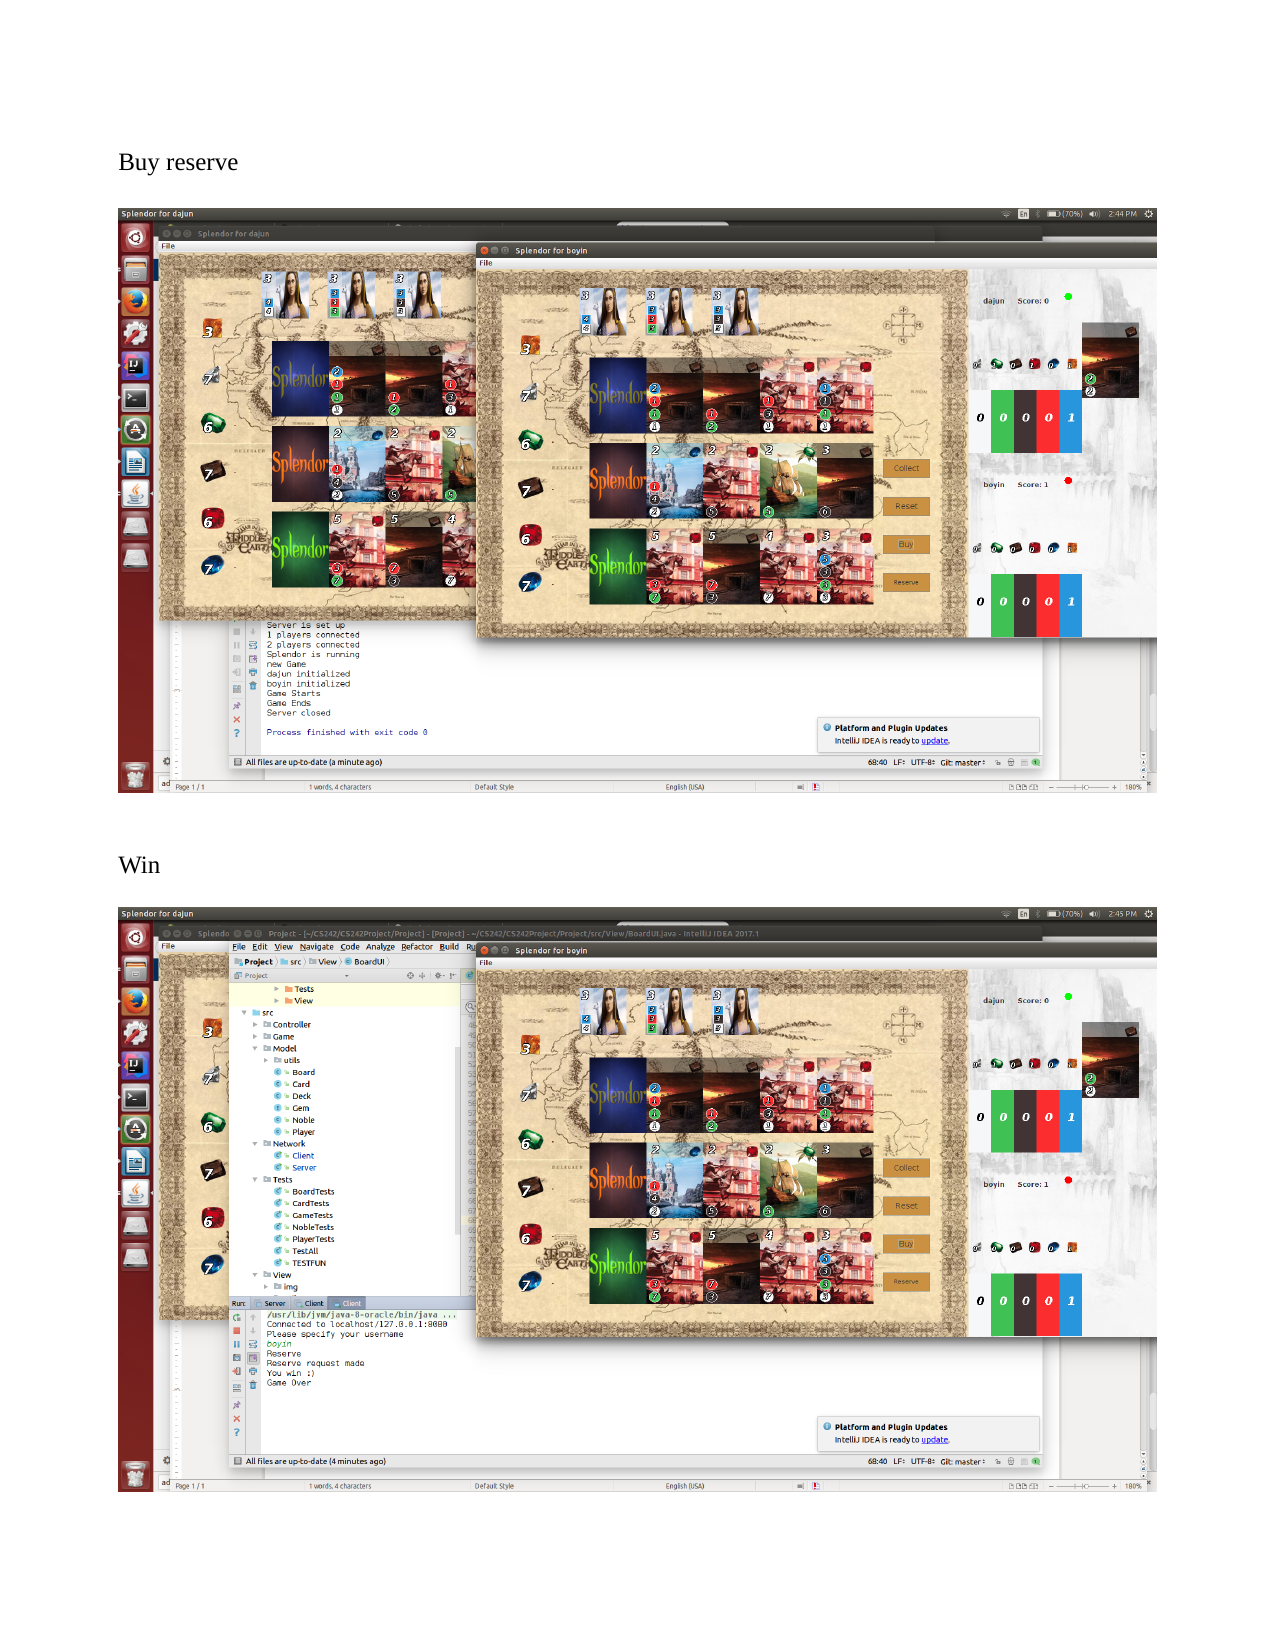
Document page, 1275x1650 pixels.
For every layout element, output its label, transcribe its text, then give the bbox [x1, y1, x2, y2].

text Buy reserve [118, 147, 1157, 176]
picture [118, 208, 1157, 793]
text Win [118, 850, 1157, 878]
picture [118, 907, 1157, 1492]
